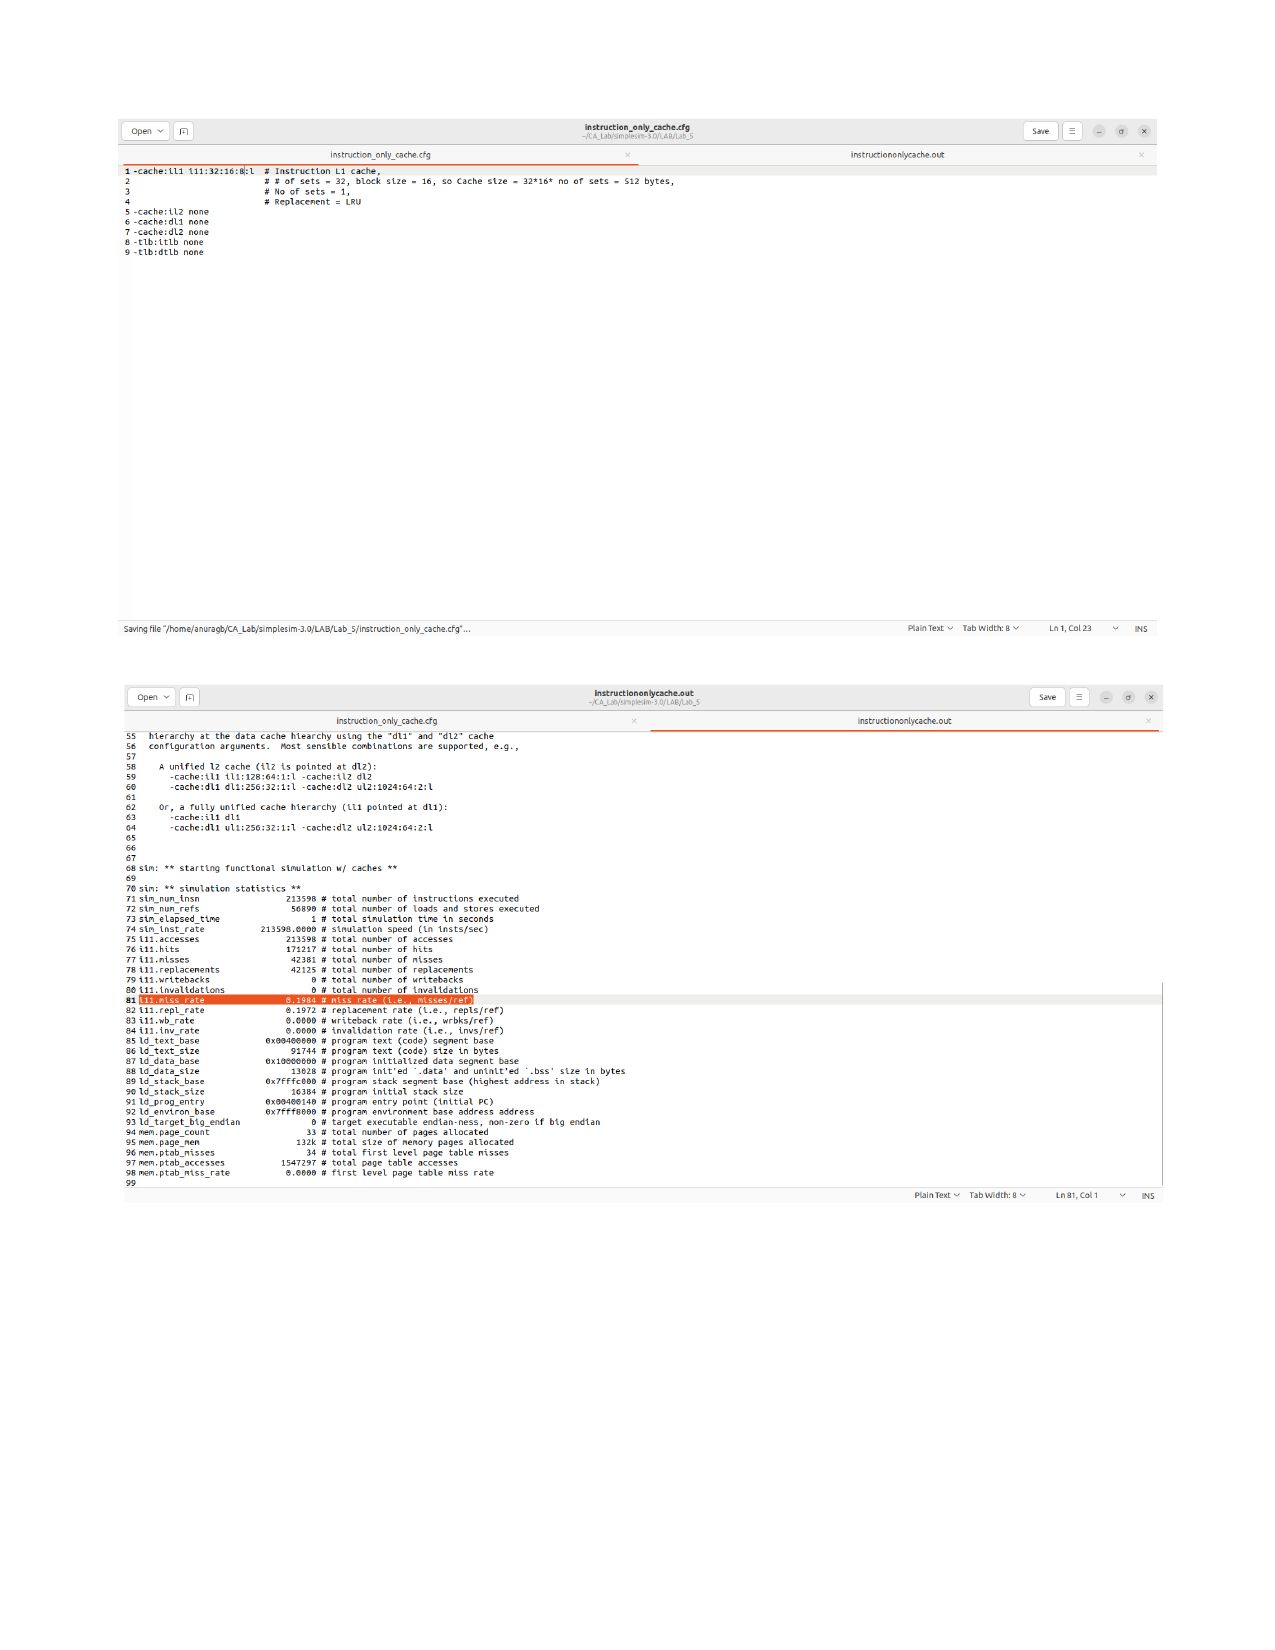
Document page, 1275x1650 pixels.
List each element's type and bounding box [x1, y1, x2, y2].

picture [124, 684, 1164, 1203]
picture [118, 118, 1157, 636]
